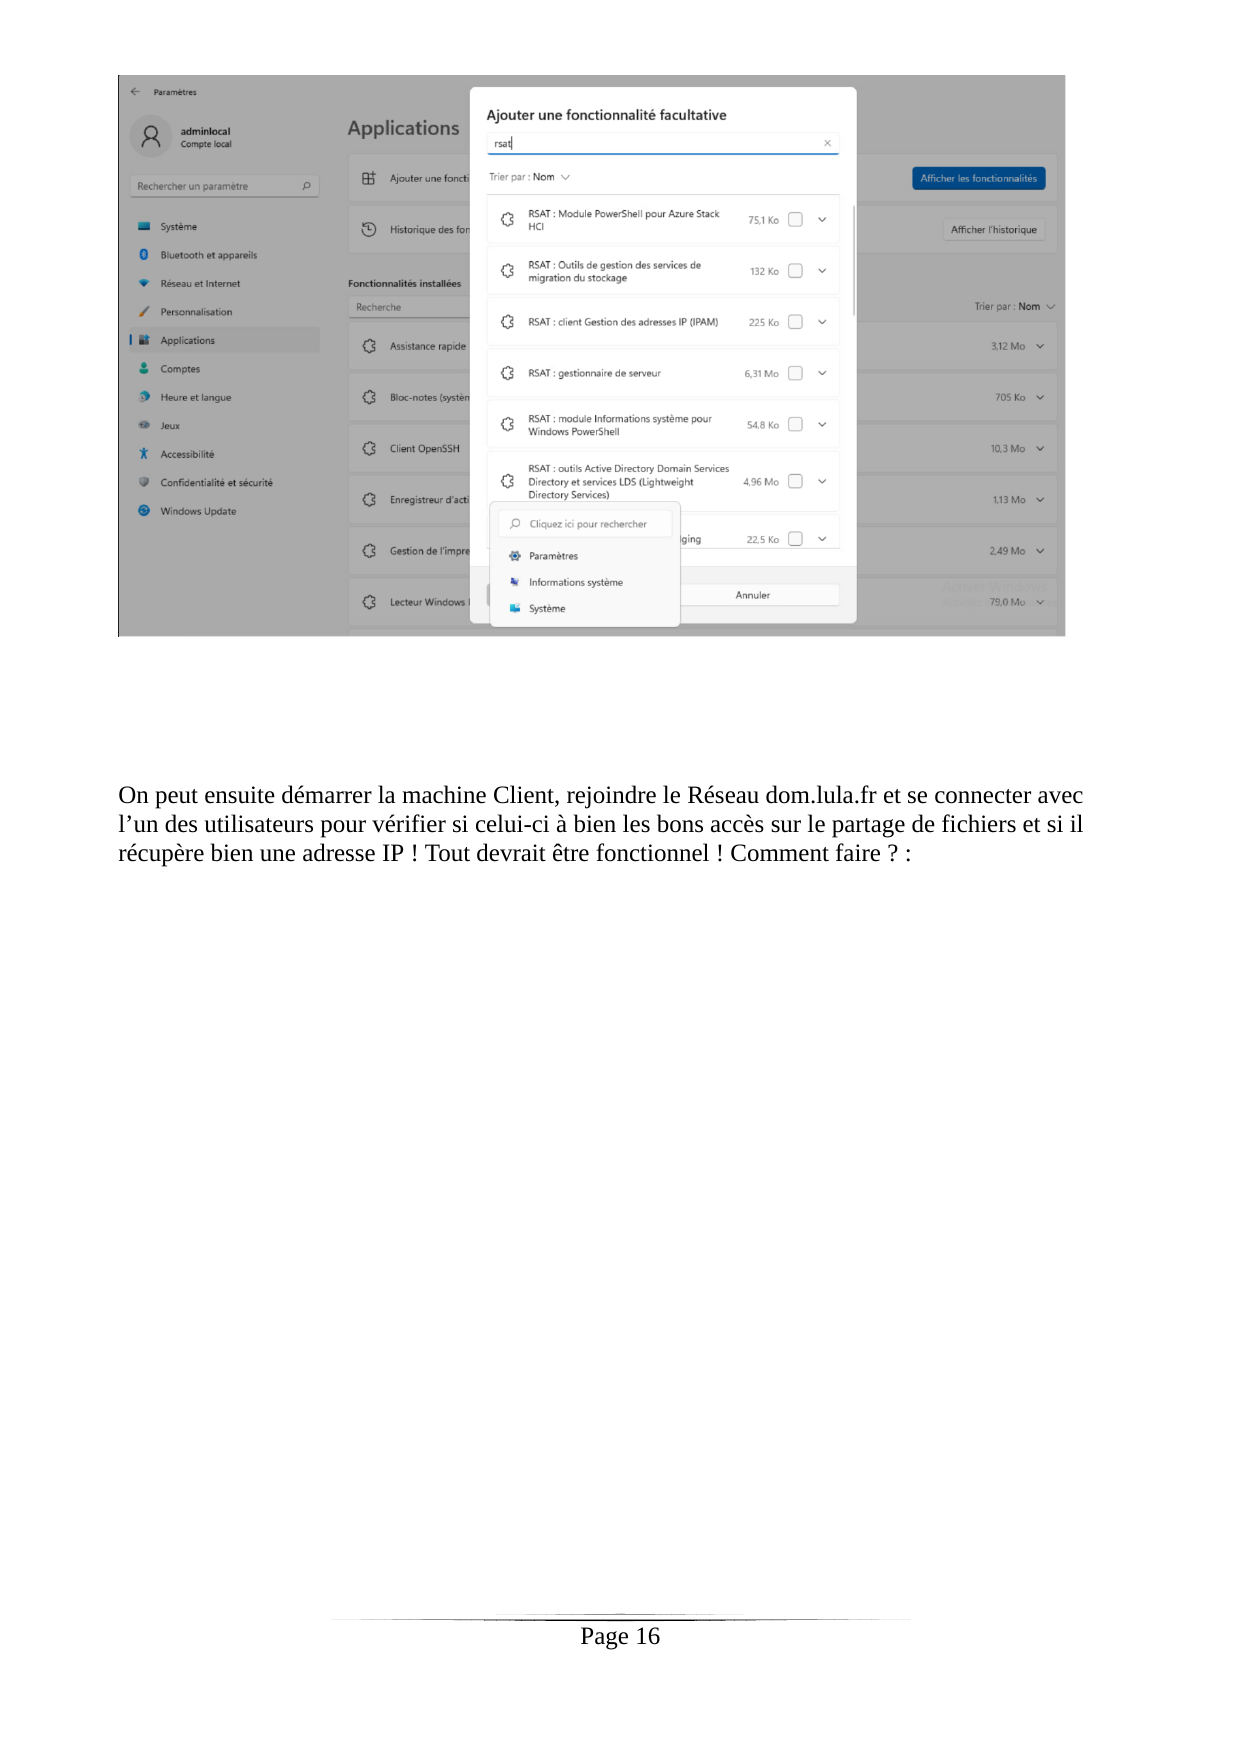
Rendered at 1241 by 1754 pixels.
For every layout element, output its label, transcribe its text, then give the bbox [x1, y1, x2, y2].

text C:/Data/Entreprise --------Commun --------Direction --------Rh --------Technique C:/Data/Users On active le Partage sur le dossier Entreprise et le dossier Users en faisant Propriétés > Partage avancé… > Autorisations > Tout le monde en Contrôle total : (On ajoute un $ au fichier Users lors du Partage pour le définir en tant que partage caché) On peut ensuite ouvrir la Gestion de stratégie de groupe dans Gestionnaire de Serveur > Outils, qui permet de créer les GPO : On commence par créer la GPO qui permettra de faire apparaitre le Lecteur P :Entreprise sur chaque session Utilisateur : On créer également les GPO permettant de bloquer la base de registre et le panneau de configuration aux utilisateurs : On place ensuite ces différentes GPO dans les bonnes OU pour qu’elles concernent seulement les utilisateurs souhaités : Une fois ceci fait, on peut se rendre dans Default Domain Policy en déroulant le domaine actuel pour modifier la Stratégie de mot de passe du domaine : Pour finir la configuration du Partage de fichiers, on se rend dans l’outils Gestionnaire de ressources du serveur de fichiers puis dans Filtres de fichiers ou l’on va ajouter un Filtrage actif pour les fichiers finissant par .locky : On se rends ensuite dans Quotas où l’on va ajouter une Limite de Stockage aux dossiers Users : Pour finir, ouvrir l’Outils DHCP installé précédemment, faire un clic droit sur IPv4 puis Nouvelle Etendue, qui va permettre de créer notre étendue d’adresses IP pour notre DHCP : O On peut également faire une réservation d’adresse IP dans Réservations pour notre machine Cliente (J’ai ici choisis 10.193.102.3) et également ajouter des Options pour l’étendue que l’on vient de créer : L’option 1 de valeur 0x2 permet de désactiver NetBios sur toutes les machines clientes du serveur. L’option 2 permet de définir la Passerelle par défaut des machines clientes du serveur. L’option 3 permet de définir l’adresse IP du serveur DNS sur les machines clientes du serveur. Notre configuration est maintenant terminée, on peut finir par installer si on le souhaite les fonctionnalités RSAT sur la machine Cliente pour accéder au serveur Active Directory à Distance et pouvoir l’administrer plus facilement : On peut ensuite démarrer la machine Client, rejoindre le Réseau dom.lula.fr et se connecter avec l’un des utilisateurs pour vérifier si celui-ci à bien les bons accès sur le partage de fichiers et si il récupère bien une adresse IP ! Tout devrait être fonctionnel ! Comment faire ? : On peut ensuite changer de session pour utiliser n’importe quel compte utilisateur créé précédemment ! Je conseille également de désactiver l’énumération basée sur l’accès dans Gestionnaire de Serveur > Partage, celle-ci forçant à faire disparaitre les fichiers auquel les utilisateurs n’ont pas accès, ce qui n’est pas pratique... : Sources : OpenNebula | Moodle https://learn.microsoft.com/ Alexandre Rota | Explications de Cours [118, 75, 1122, 1585]
